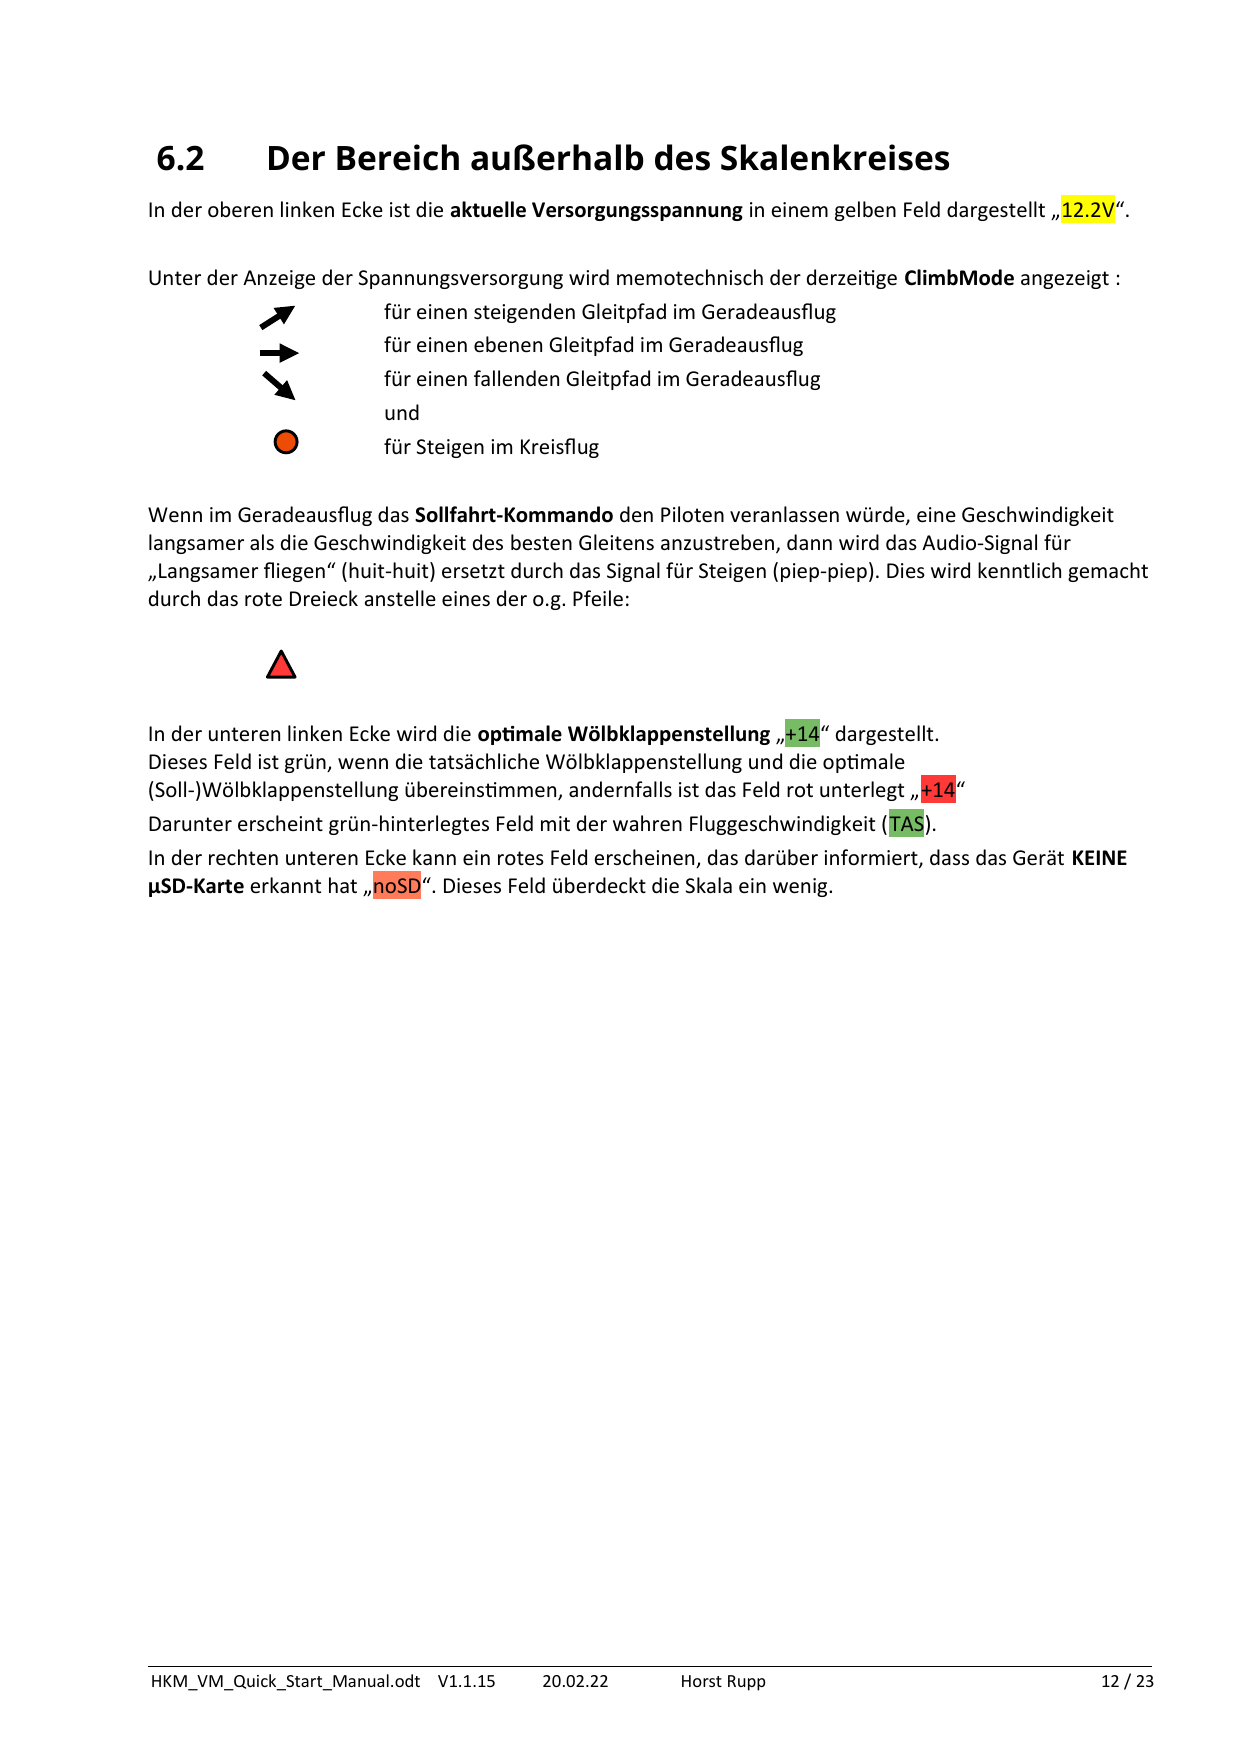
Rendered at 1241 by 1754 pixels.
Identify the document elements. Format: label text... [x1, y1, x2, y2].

text Wenn im Geradeausflug das Sollfahrt-Kommando den Piloten veranlassen würde, eine Geschwindigkeit langsamer als die Geschwindigkeit des besten Gleitens anzustreben, dann wird das Audio-Signal für „Langsamer fliegen“ (huit-huit) ersetzt durch das Signal für Steigen (piep-piep). Dies wird kenntlich gemacht durch das rote Dreieck anstelle eines der o.g. Pfeile: [148, 500, 1152, 612]
text In der oberen linken Ecke ist die aktuelle Versorgungsspannung in einem gelben Feld dargestellt „12.2V“. [148, 195, 1152, 223]
text Unter der Anzeige der Spannungsversorgung wird memotechnisch der derzeitige ClimbMode angezeigt : [148, 263, 1152, 291]
text und [148, 398, 1152, 426]
text für Steigen im Kreisflug [148, 432, 1152, 460]
text für einen fallenden Gleitpfad im Geradeausflug [148, 364, 1152, 392]
subtitle Der Bereich außerhalb des Skalenkreises [148, 134, 1152, 180]
text für einen ebenen Gleitpfad im Geradeausflug [148, 331, 1152, 359]
text für einen steigenden Gleitpfad im Geradeausflug [148, 297, 1152, 325]
text Darunter erscheint grün-hinterlegtes Feld mit der wahren Fluggeschwindigkeit (TAS). [148, 809, 1152, 837]
text In der rechten unteren Ecke kann ein rotes Feld erscheinen, das darüber informiert, dass das Gerät KEINE µSD-Karte erkannt hat „noSD“. Dieses Feld überdeckt die Skala ein wenig. [148, 843, 1152, 899]
text In der unteren linken Ecke wird die optimale Wölbklappenstellung „+14“ dargestellt. Dieses Feld ist grün, wenn die tatsächliche Wölbklappenstellung und die optimale (Soll-)Wölbklappenstellung übereinstimmen, andernfalls ist das Feld rot unterlegt „+14“ [148, 719, 1152, 803]
